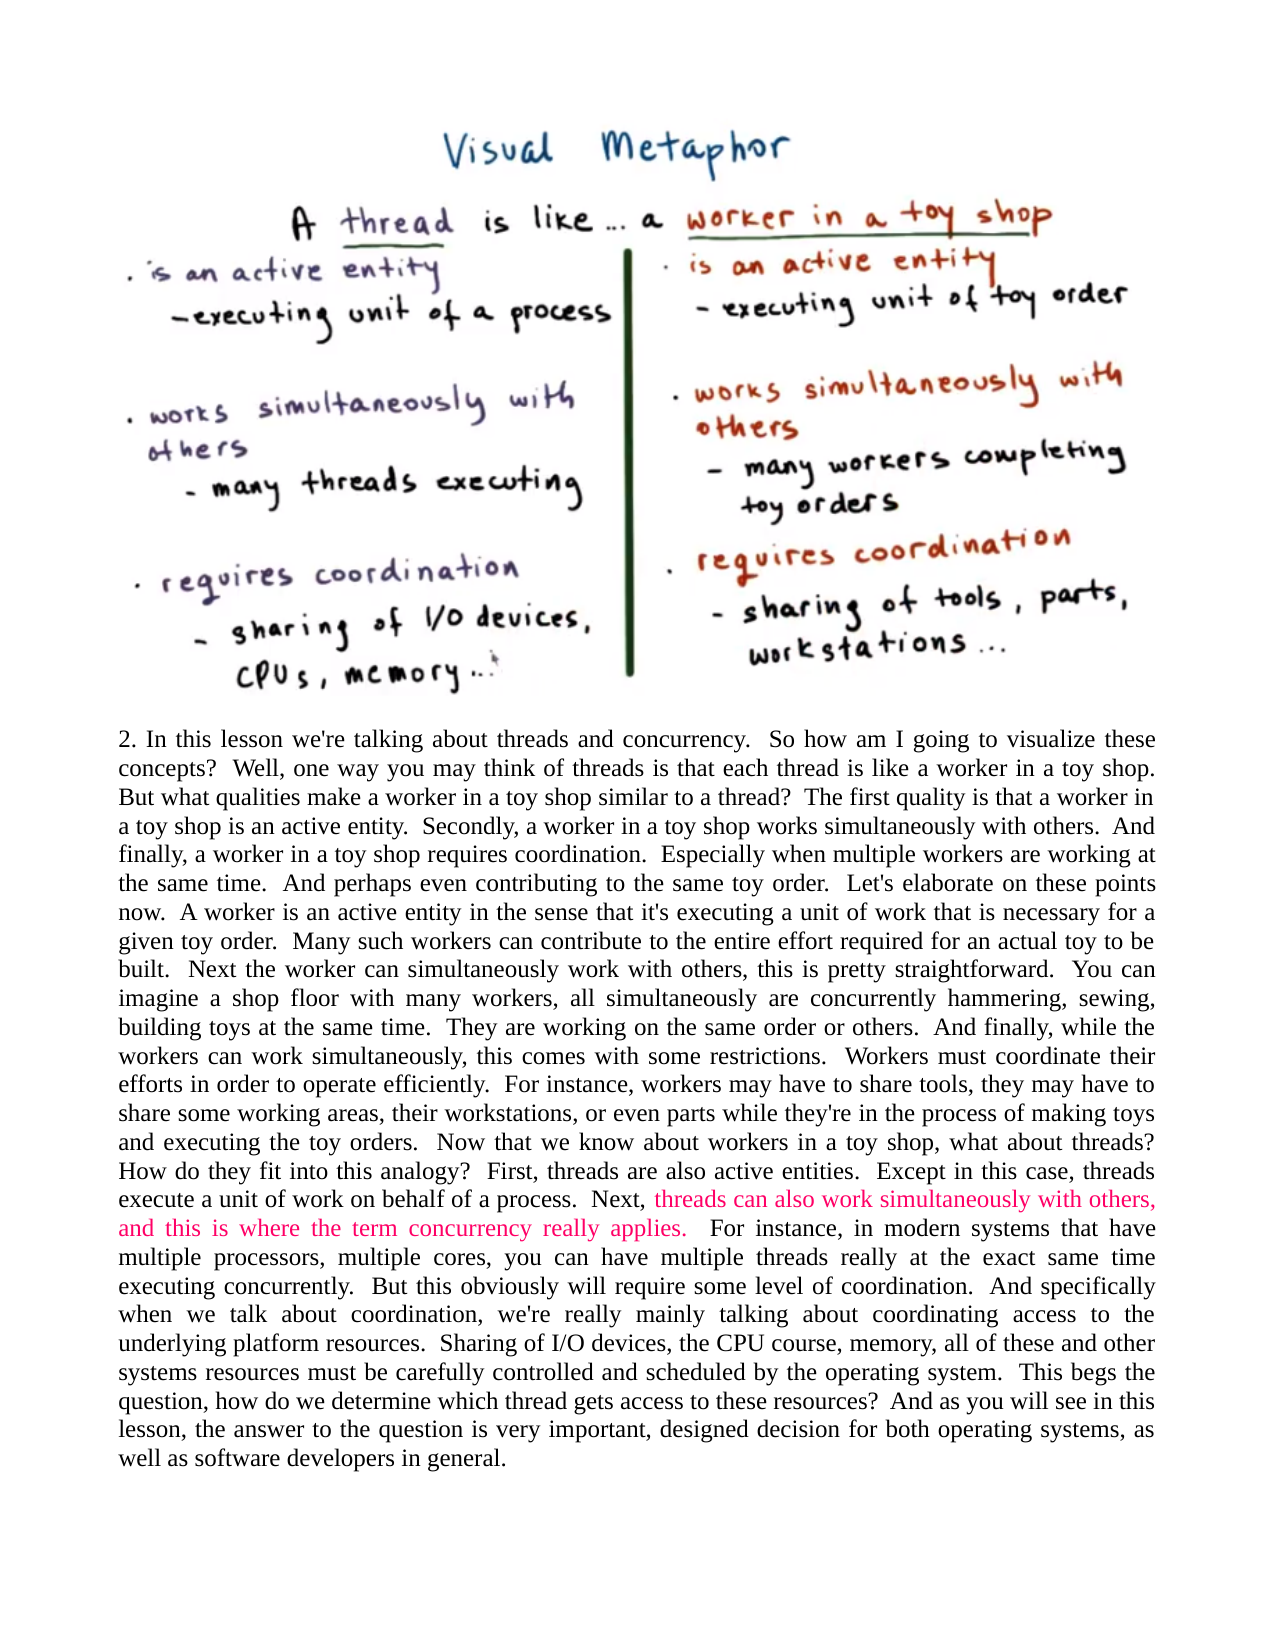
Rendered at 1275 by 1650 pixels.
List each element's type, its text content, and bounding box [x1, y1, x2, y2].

picture [118, 118, 1157, 696]
text 2. In this lesson we're talking about threads and concurrency. So how am I going to visualize these concepts? Well, one way you may think of threads is that each thread is like a worker in a toy shop. But what qualities make a worker in a toy shop similar to a thread? The first quality is that a worker in a toy shop is an active entity. Secondly, a worker in a toy shop works simultaneously with others. And finally, a worker in a toy shop requires coordination. Especially when multiple workers are working at the same time. And perhaps even contributing to the same toy order. Let's elaborate on these points now. A worker is an active entity in the sense that it's executing a unit of work that is necessary for a given toy order. Many such workers can contribute to the entire effort required for an actual toy to be built. Next the worker can simultaneously work with others, this is pretty straightforward. You can imagine a shop floor with many workers, all simultaneously are concurrently hammering, sewing, building toys at the same time. They are working on the same order or others. And finally, while the workers can work simultaneously, this comes with some restrictions. Workers must coordinate their efforts in order to operate efficiently. For instance, workers may have to share tools, they may have to share some working areas, their workstations, or even parts while they're in the process of making toys and executing the toy orders. Now that we know about workers in a toy shop, what about threads? How do they fit into this analogy? First, threads are also active entities. Except in this case, threads execute a unit of work on behalf of a process. Next, threads can also work simultaneously with others, and this is where the term concurrency really applies. For instance, in modern systems that have multiple processors, multiple cores, you can have multiple threads really at the exact same time executing concurrently. But this obviously will require some level of coordination. And specifically when we talk about coordination, we're really mainly talking about coordinating access to the underlying platform resources. Sharing of I/O devices, the CPU course, memory, all of these and other systems resources must be carefully controlled and scheduled by the operating system. This begs the question, how do we determine which thread gets access to these resources? And as you will see in this lesson, the answer to the question is very important, designed decision for both operating systems, as well as software developers in general. [118, 724, 1157, 1472]
